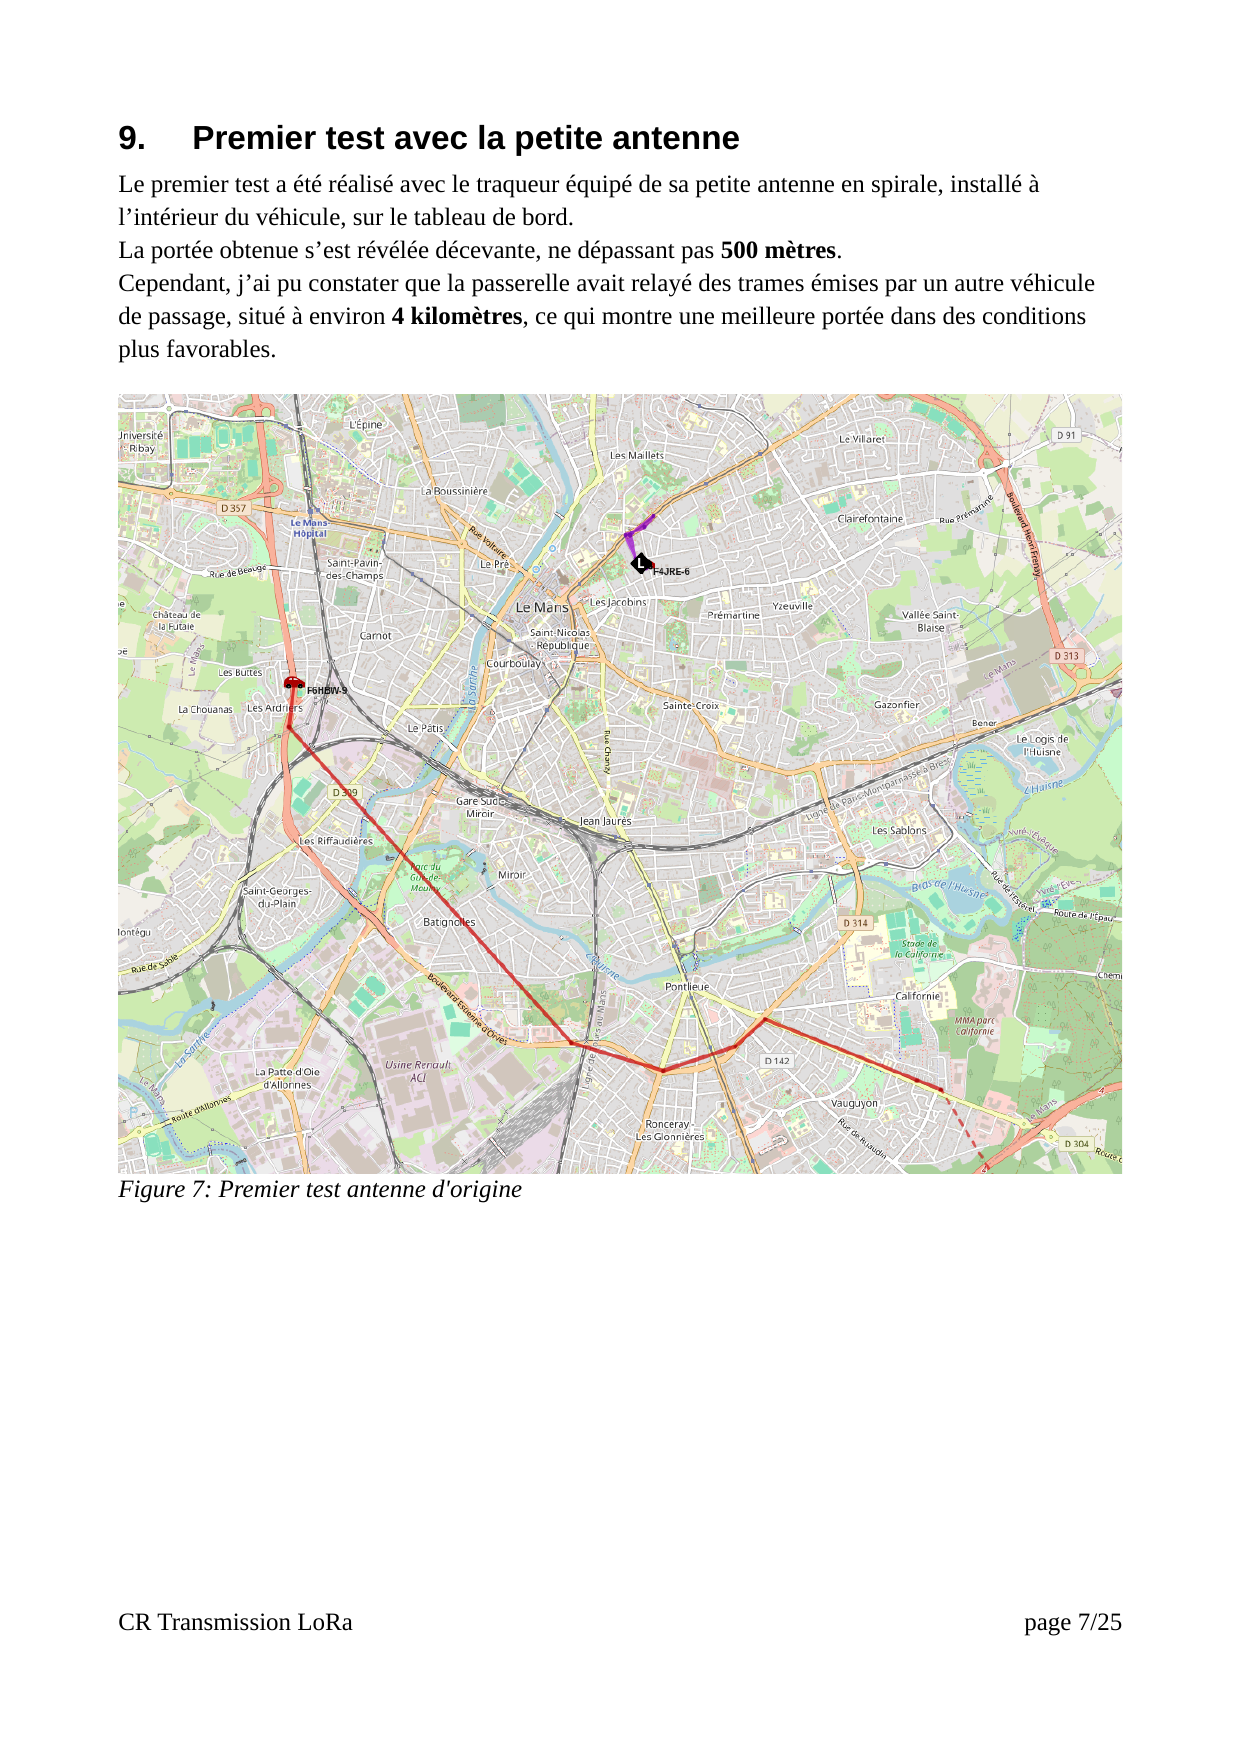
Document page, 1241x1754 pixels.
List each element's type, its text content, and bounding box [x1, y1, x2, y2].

subtitle Premier test avec la petite antenne [118, 118, 1122, 157]
text Figure 7: Premier test antenne d'origine [118, 1174, 1122, 1202]
text Le premier test a été réalisé avec le traqueur équipé de sa petite antenne en spirale, installé à l’intérieur du véhicule, sur le tableau de bord. La portée obtenue s’est révélée décevante, ne dépassant pas 500 mètres. Cependant, j’ai pu constater que la passerelle avait relayé des trames émises par un autre véhicule de passage, situé à environ 4 kilomètres, ce qui montre une meilleure portée dans des conditions plus favorables. [118, 169, 1122, 363]
picture [118, 394, 1123, 1174]
